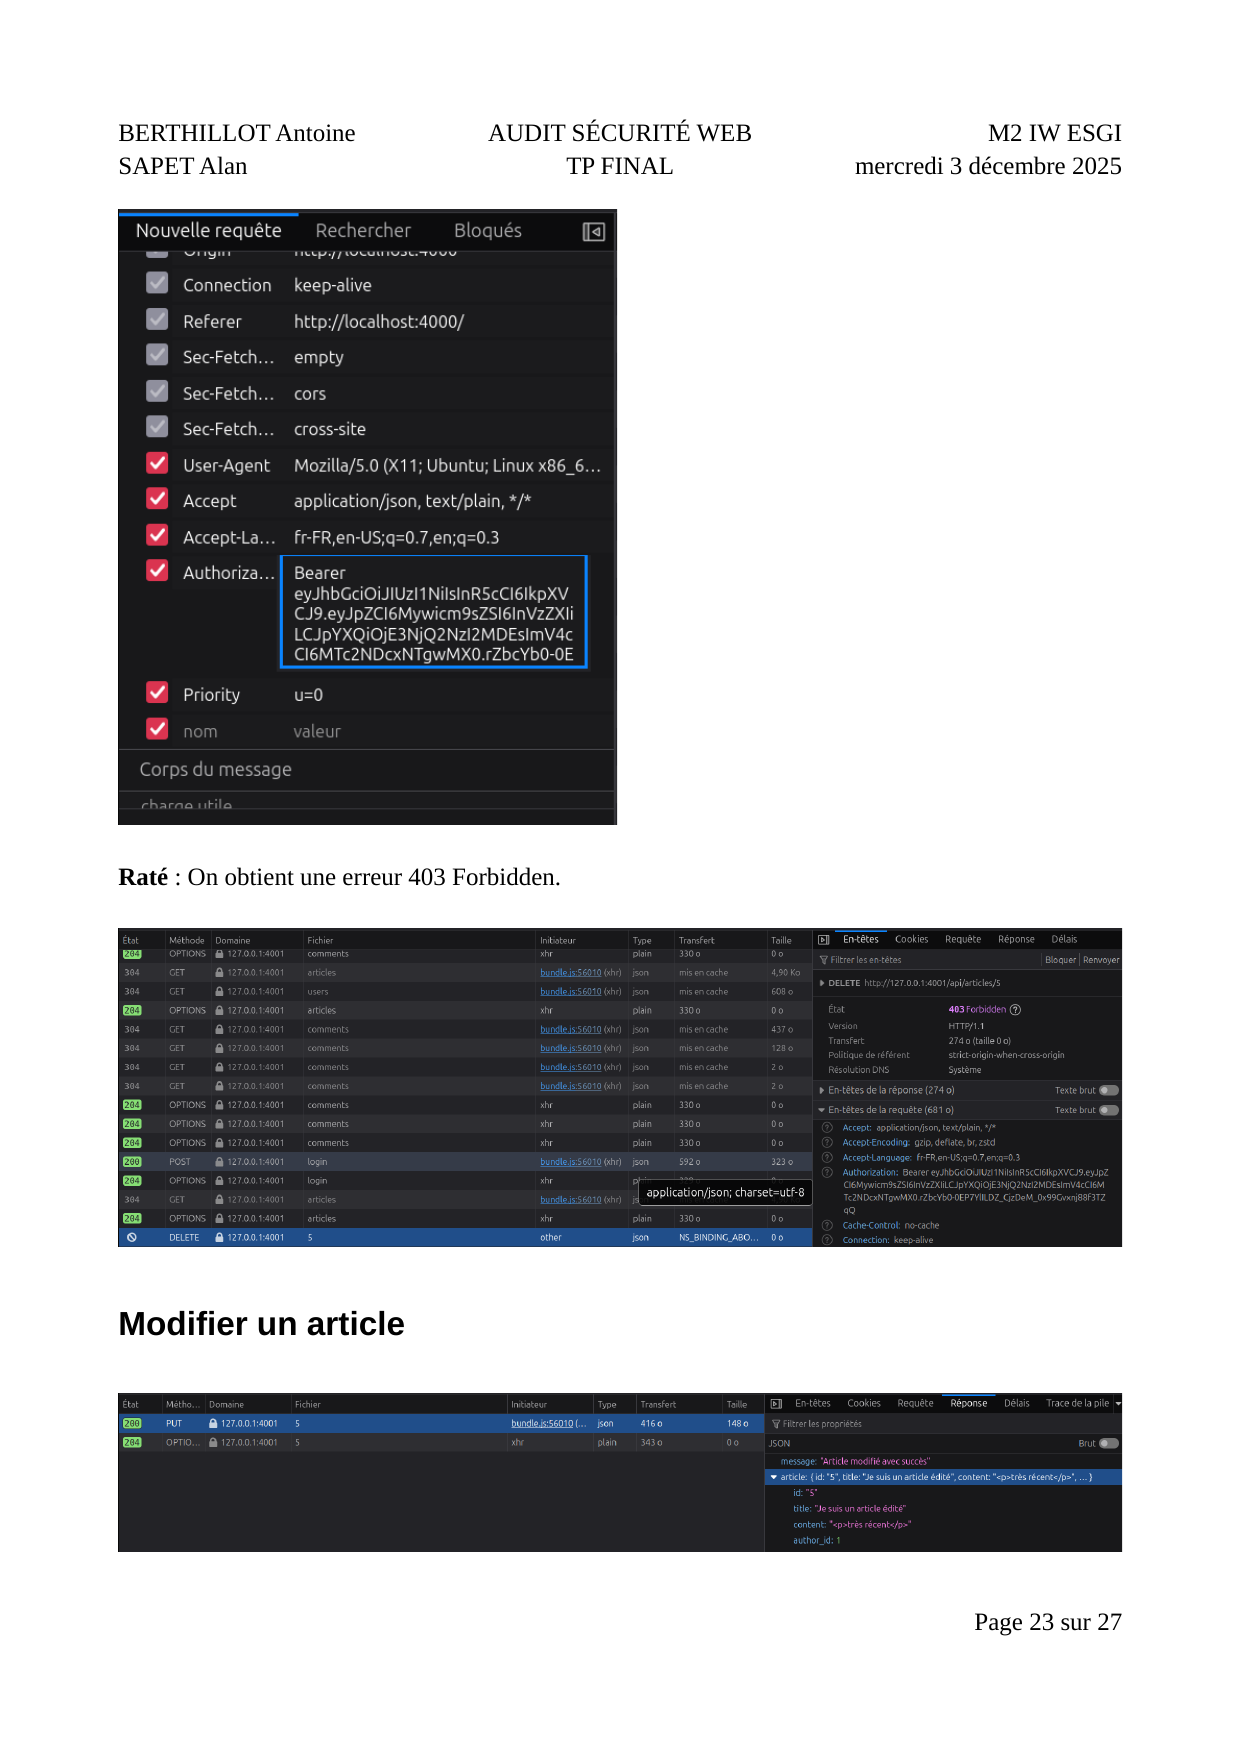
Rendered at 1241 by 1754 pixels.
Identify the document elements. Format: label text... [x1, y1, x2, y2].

picture [118, 1393, 1123, 1552]
picture [118, 209, 618, 825]
picture [118, 928, 1123, 1247]
subtitle Modifier un article [118, 1304, 1122, 1343]
text Raté : On obtient une erreur 403 Forbidden. [118, 862, 1122, 891]
